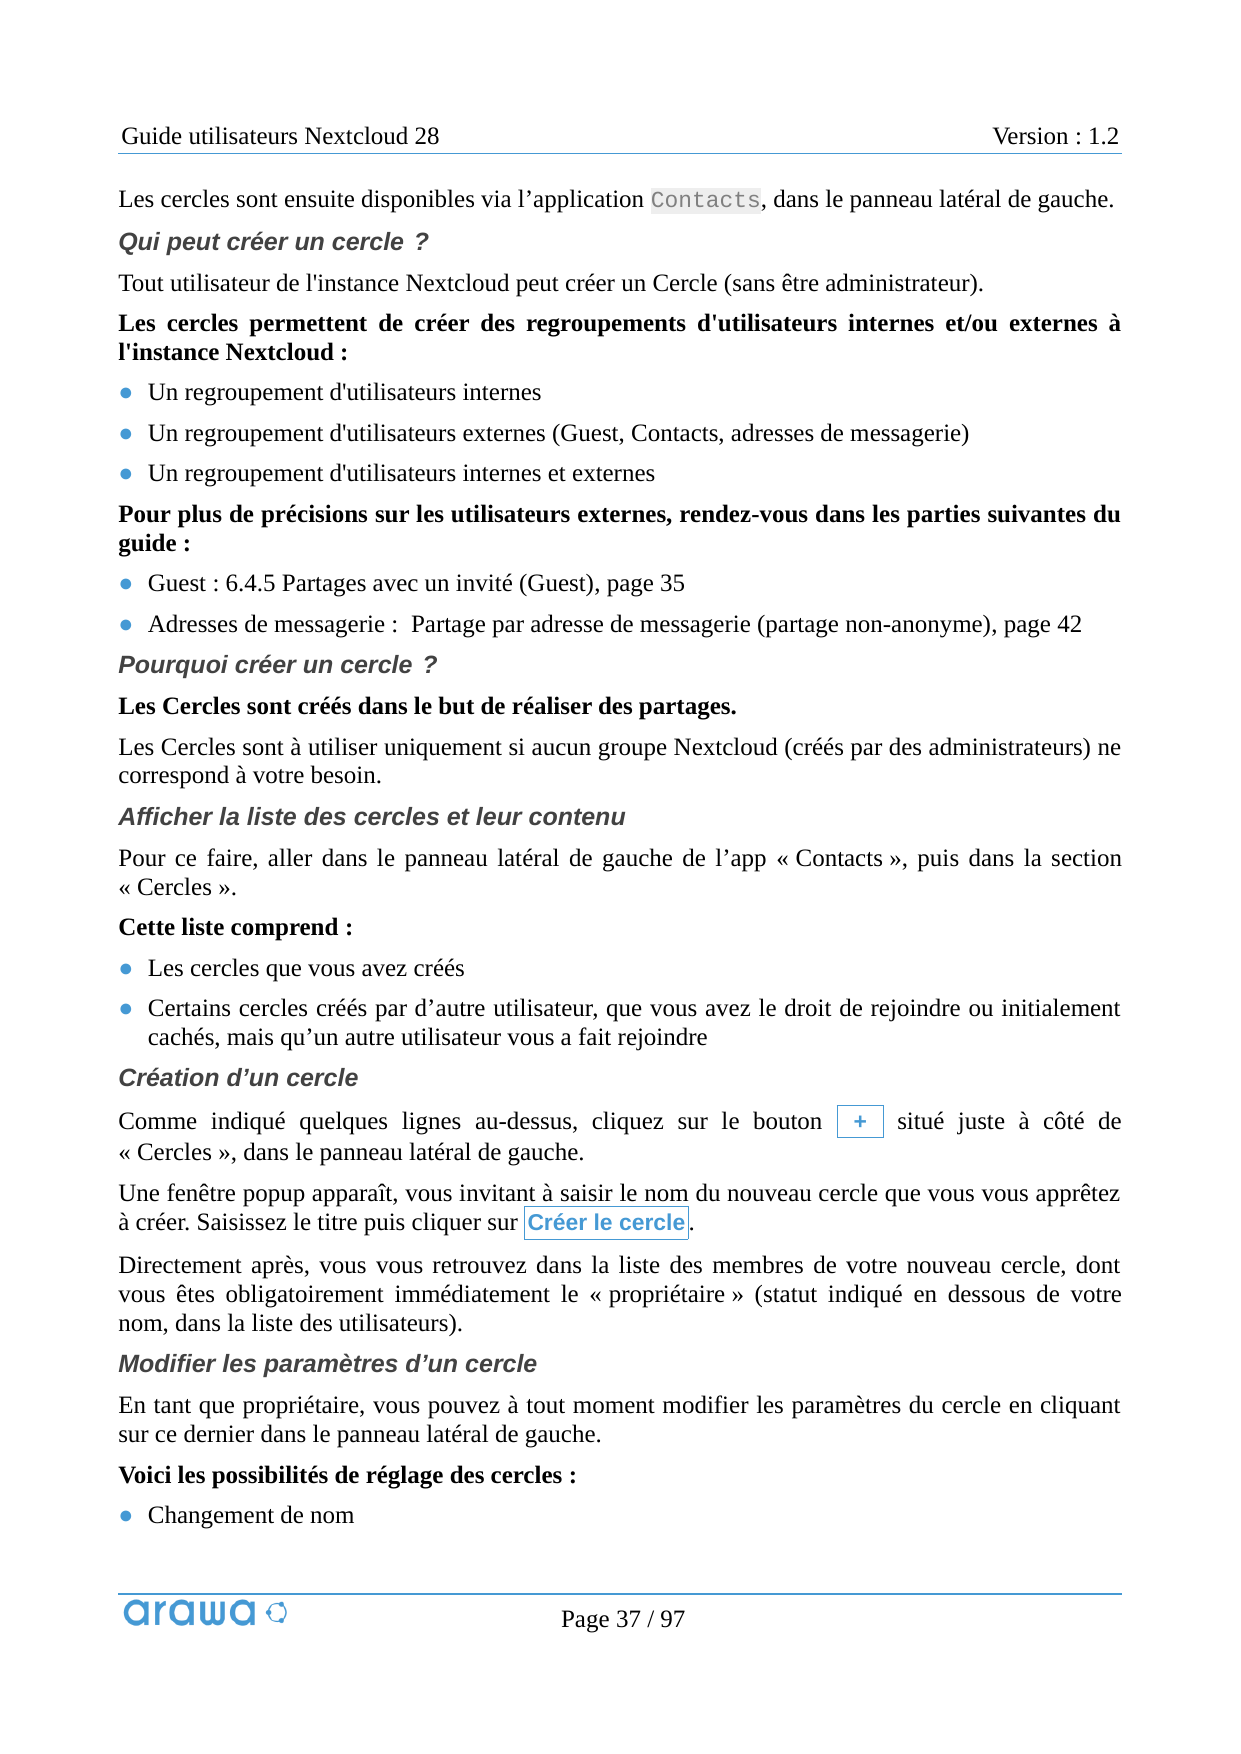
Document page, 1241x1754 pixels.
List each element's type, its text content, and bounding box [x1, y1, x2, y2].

text Cette liste comprend : [118, 912, 1122, 941]
text Directement après, vous vous retrouvez dans la liste des membres de votre nouveau cercle, dont vous êtes obligatoirement immédiatement le « propriétaire » (statut indiqué en dessous de votre nom, dans la liste des utilisateurs). [118, 1251, 1122, 1337]
list Certains cercles créés par d’autre utilisateur, que vous avez le droit de rejoindre ou initialement cachés, mais qu’un autre utilisateur vous a fait rejoindre [118, 993, 1122, 1051]
text En tant que propriétaire, vous pouvez à tout moment modifier les paramètres du cercle en cliquant sur ce dernier dans le panneau latéral de gauche. [118, 1391, 1122, 1448]
text Comme indiqué quelques lignes au-dessus, cliquez sur le bouton + situé juste à côté de « Cercles », dans le panneau latéral de gauche. [118, 1105, 1122, 1166]
list Guest : 6.4.5 Partages avec un invité (Guest), page 35 [118, 568, 1122, 597]
text Une fenêtre popup apparaît, vous invitant à saisir le nom du nouveau cercle que vous vous apprêtez à créer. Saisissez le titre puis cliquer sur Créer le cercle. [118, 1178, 1122, 1239]
subtitle Pourquoi créer un cercle ? [118, 650, 1122, 679]
text Les Cercles sont à utiliser uniquement si aucun groupe Nextcloud (créés par des administrateurs) ne correspond à votre besoin. [118, 732, 1122, 789]
subtitle Création d’un cercle [118, 1063, 1122, 1092]
picture [121, 1597, 290, 1628]
subtitle Afficher la liste des cercles et leur contenu [118, 802, 1122, 831]
text Pour ce faire, aller dans le panneau latéral de gauche de l’app « Contacts », puis dans la section « Cercles ». [118, 843, 1122, 901]
subtitle Qui peut créer un cercle ? [118, 226, 1122, 255]
list Les cercles que vous avez créés [118, 953, 1122, 982]
text Voici les possibilités de réglage des cercles : [118, 1460, 1122, 1488]
text Tout utilisateur de l'instance Nextcloud peut créer un Cercle (sans être administrateur). [118, 268, 1122, 296]
list Adresses de messagerie : Partage par adresse de messagerie (partage non-anonyme), page 42 [118, 609, 1122, 638]
text Les cercles permettent de créer des regroupements d'utilisateurs internes et/ou externes à l'instance Nextcloud : [118, 308, 1122, 366]
list Un regroupement d'utilisateurs internes [118, 377, 1122, 406]
list Un regroupement d'utilisateurs externes (Guest, Contacts, adresses de messagerie) [118, 418, 1122, 447]
text Pour plus de précisions sur les utilisateurs externes, rendez-vous dans les parties suivantes du guide : [118, 499, 1122, 557]
text Les Cercles sont créés dans le but de réaliser des partages. [118, 691, 1122, 720]
text Les cercles sont ensuite disponibles via l’application Contacts, dans le panneau latéral de gauche. [118, 184, 1122, 214]
subtitle Modifier les paramètres d’un cercle [118, 1349, 1122, 1378]
list Un regroupement d'utilisateurs internes et externes [118, 458, 1122, 487]
list Changement de nom [118, 1500, 1122, 1529]
